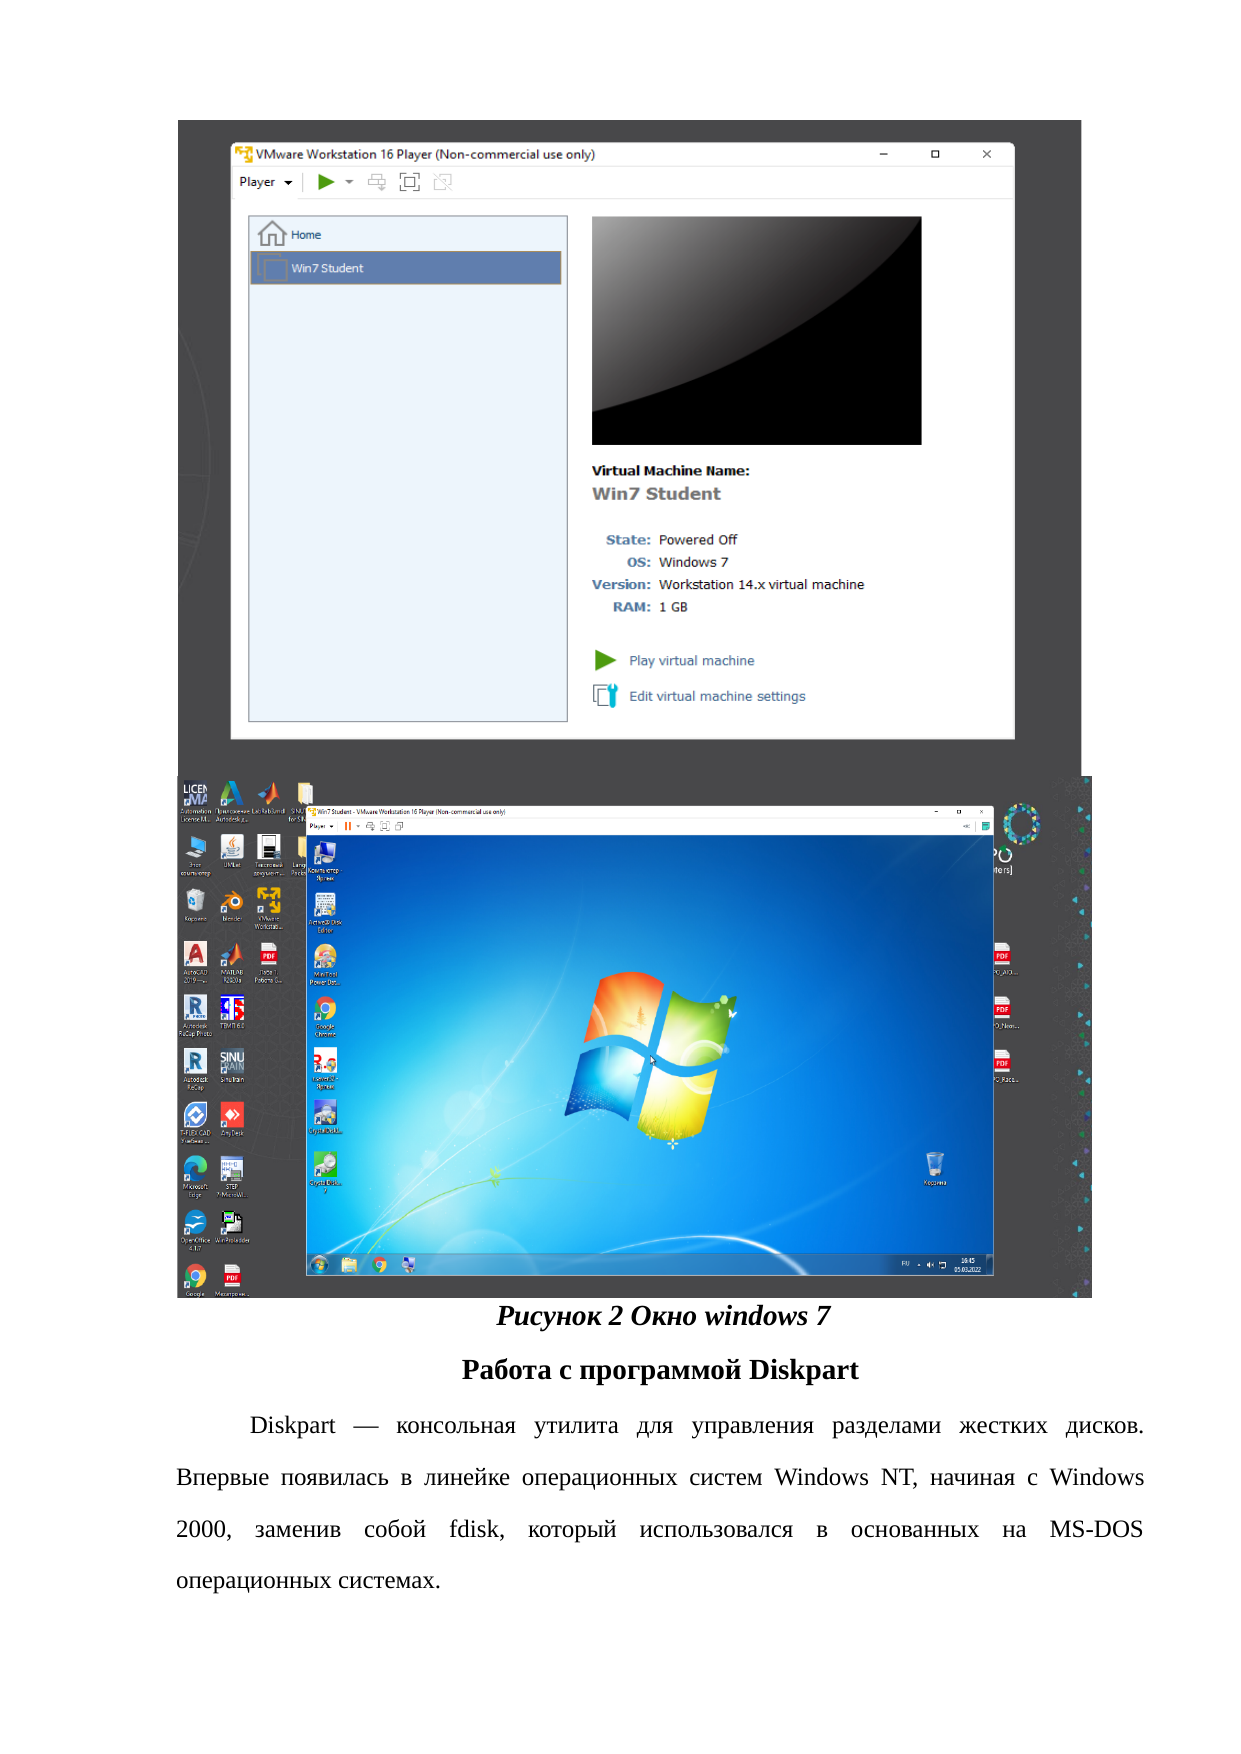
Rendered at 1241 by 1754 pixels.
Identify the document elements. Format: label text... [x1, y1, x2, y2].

text Рисунок 2 Окно windows 7 [177, 1298, 1152, 1331]
text Diskpart — консольная утилита для управления разделами жестких дисков. Впервые появилась в линейке операционных систем Windows NT, начиная с Windows 2000, заменив собой fdisk, который использовался в основанных на MS-DOS операционных системах. [176, 1410, 1145, 1594]
text Работа с программой Diskpart [177, 1352, 1143, 1386]
